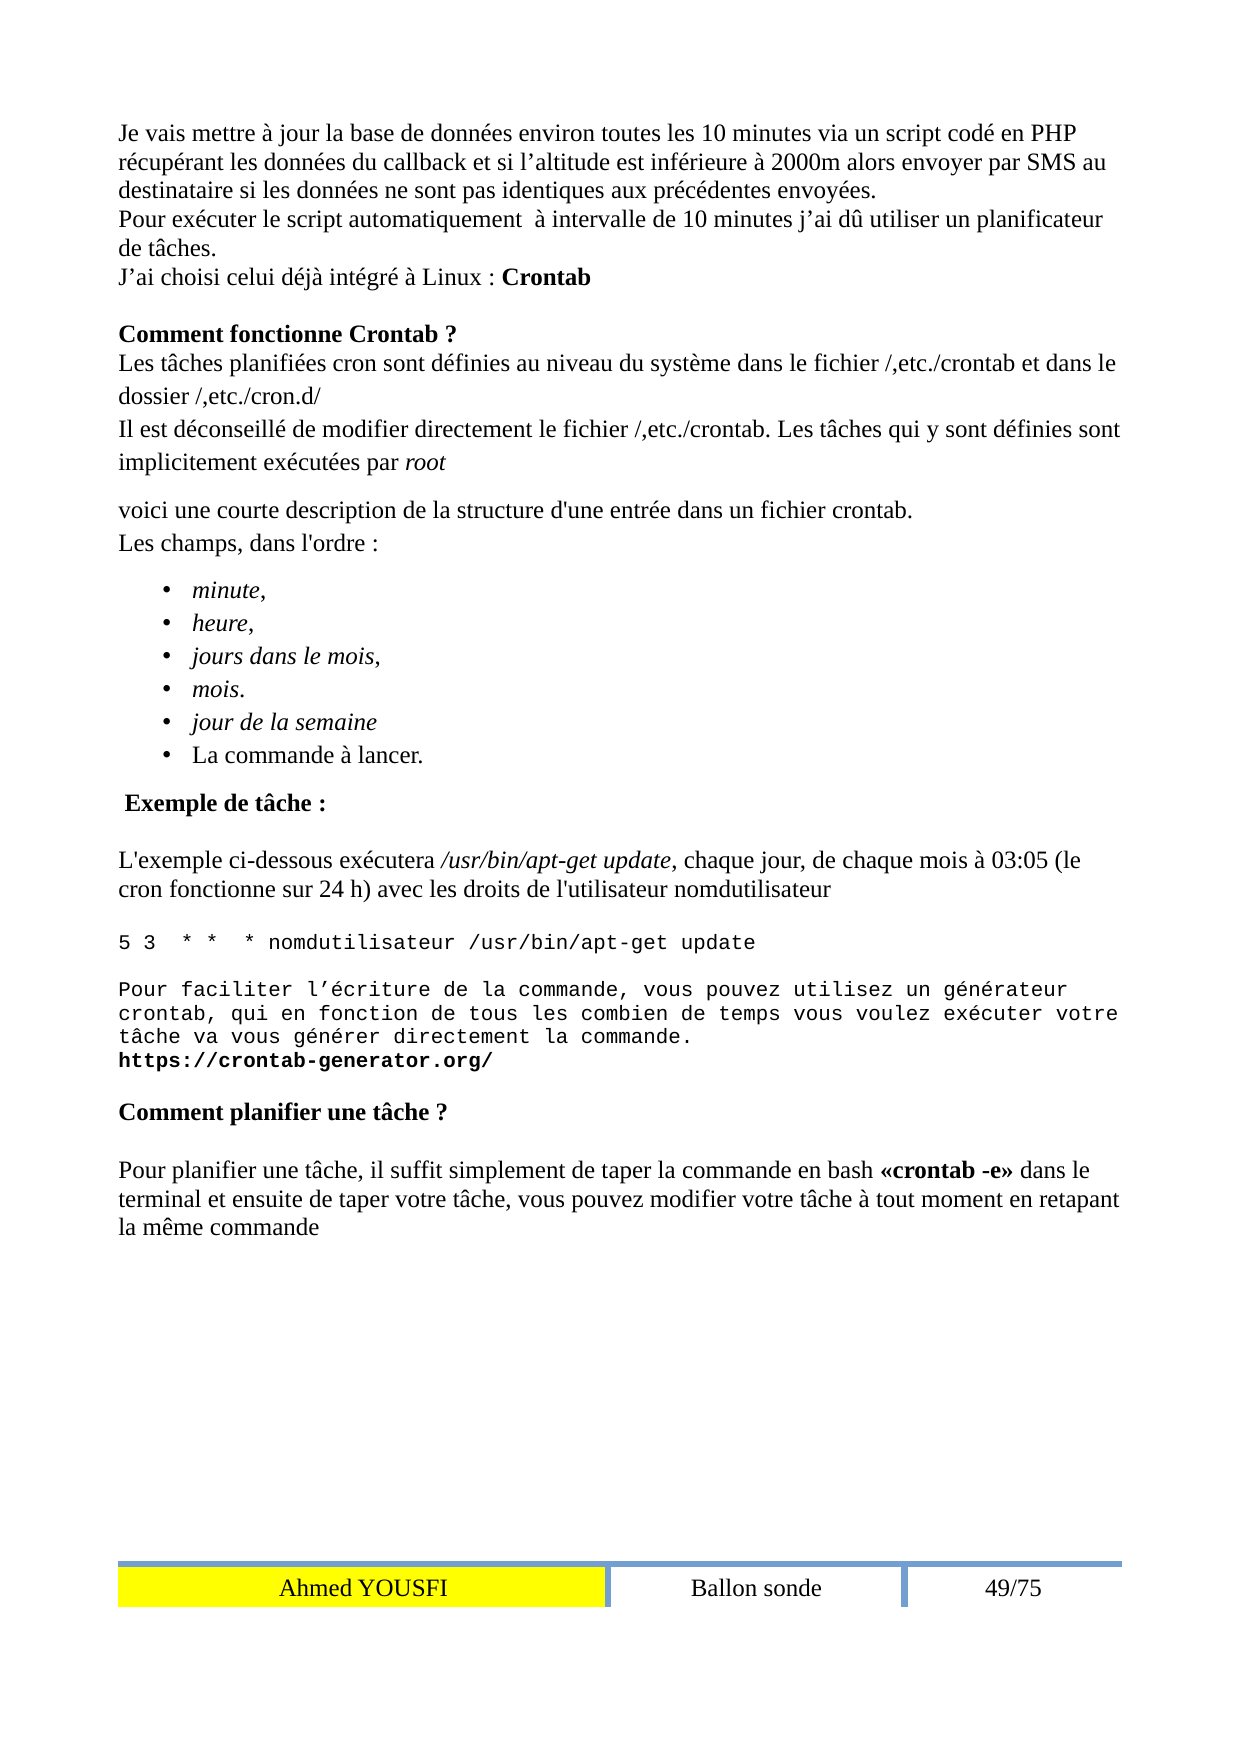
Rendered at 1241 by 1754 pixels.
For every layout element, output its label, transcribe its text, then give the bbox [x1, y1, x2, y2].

list minute, [162, 575, 1122, 604]
text L'exemple ci-dessous exécutera /usr/bin/apt-get update, chaque jour, de chaque mois à 03:05 (le cron fonctionne sur 24 h) avec les droits de l'utilisateur nomdutilisateur [118, 846, 1122, 903]
text 5 3 * * * nomdutilisateur /usr/bin/apt-get update [118, 932, 1122, 956]
text voici une courte description de la structure d'une entrée dans un fichier crontab. Les champs, dans l'ordre : [118, 495, 1122, 557]
list jour de la semaine [162, 707, 1122, 736]
text Je vais mettre à jour la base de données environ toutes les 10 minutes via un script codé en PHP récupérant les données du callback et si l’altitude est inférieure à 2000m alors envoyer par SMS au destinataire si les données ne sont pas identiques aux précédentes envoyées. [118, 118, 1122, 204]
text Les tâches planifiées cron sont définies au niveau du système dans le fichier /,etc./crontab et dans le dossier /,etc./cron.d/ Il est déconseillé de modifier directement le fichier /,etc./crontab. Les tâches qui y sont définies sont implicitement exécutées par root [118, 348, 1122, 476]
text Comment fonctionne Crontab ? [118, 319, 1122, 348]
list mois. [162, 674, 1122, 703]
text Pour planifier une tâche, il suffit simplement de taper la commande en bash «crontab -e» dans le terminal et ensuite de taper votre tâche, vous pouvez modifier votre tâche à tout moment en retapant la même commande [118, 1155, 1122, 1241]
list heure, [162, 608, 1122, 637]
text Pour faciliter l’écriture de la commande, vous pouvez utilisez un générateur crontab, qui en fonction de tous les combien de temps vous voulez exécuter votre tâche va vous générer directement la commande. [118, 979, 1122, 1050]
text J’ai choisi celui déjà intégré à Linux : Crontab [118, 262, 1122, 291]
text Comment planifier une tâche ? [118, 1097, 1122, 1126]
list La commande à lancer. [162, 741, 1122, 769]
text https://crontab-generator.org/ [118, 1050, 1122, 1074]
text Pour exécuter le script automatiquement à intervalle de 10 minutes j’ai dû utiliser un planificateur de tâches. [118, 204, 1122, 262]
list jours dans le mois, [162, 641, 1122, 670]
text Exemple de tâche : [118, 788, 1122, 817]
